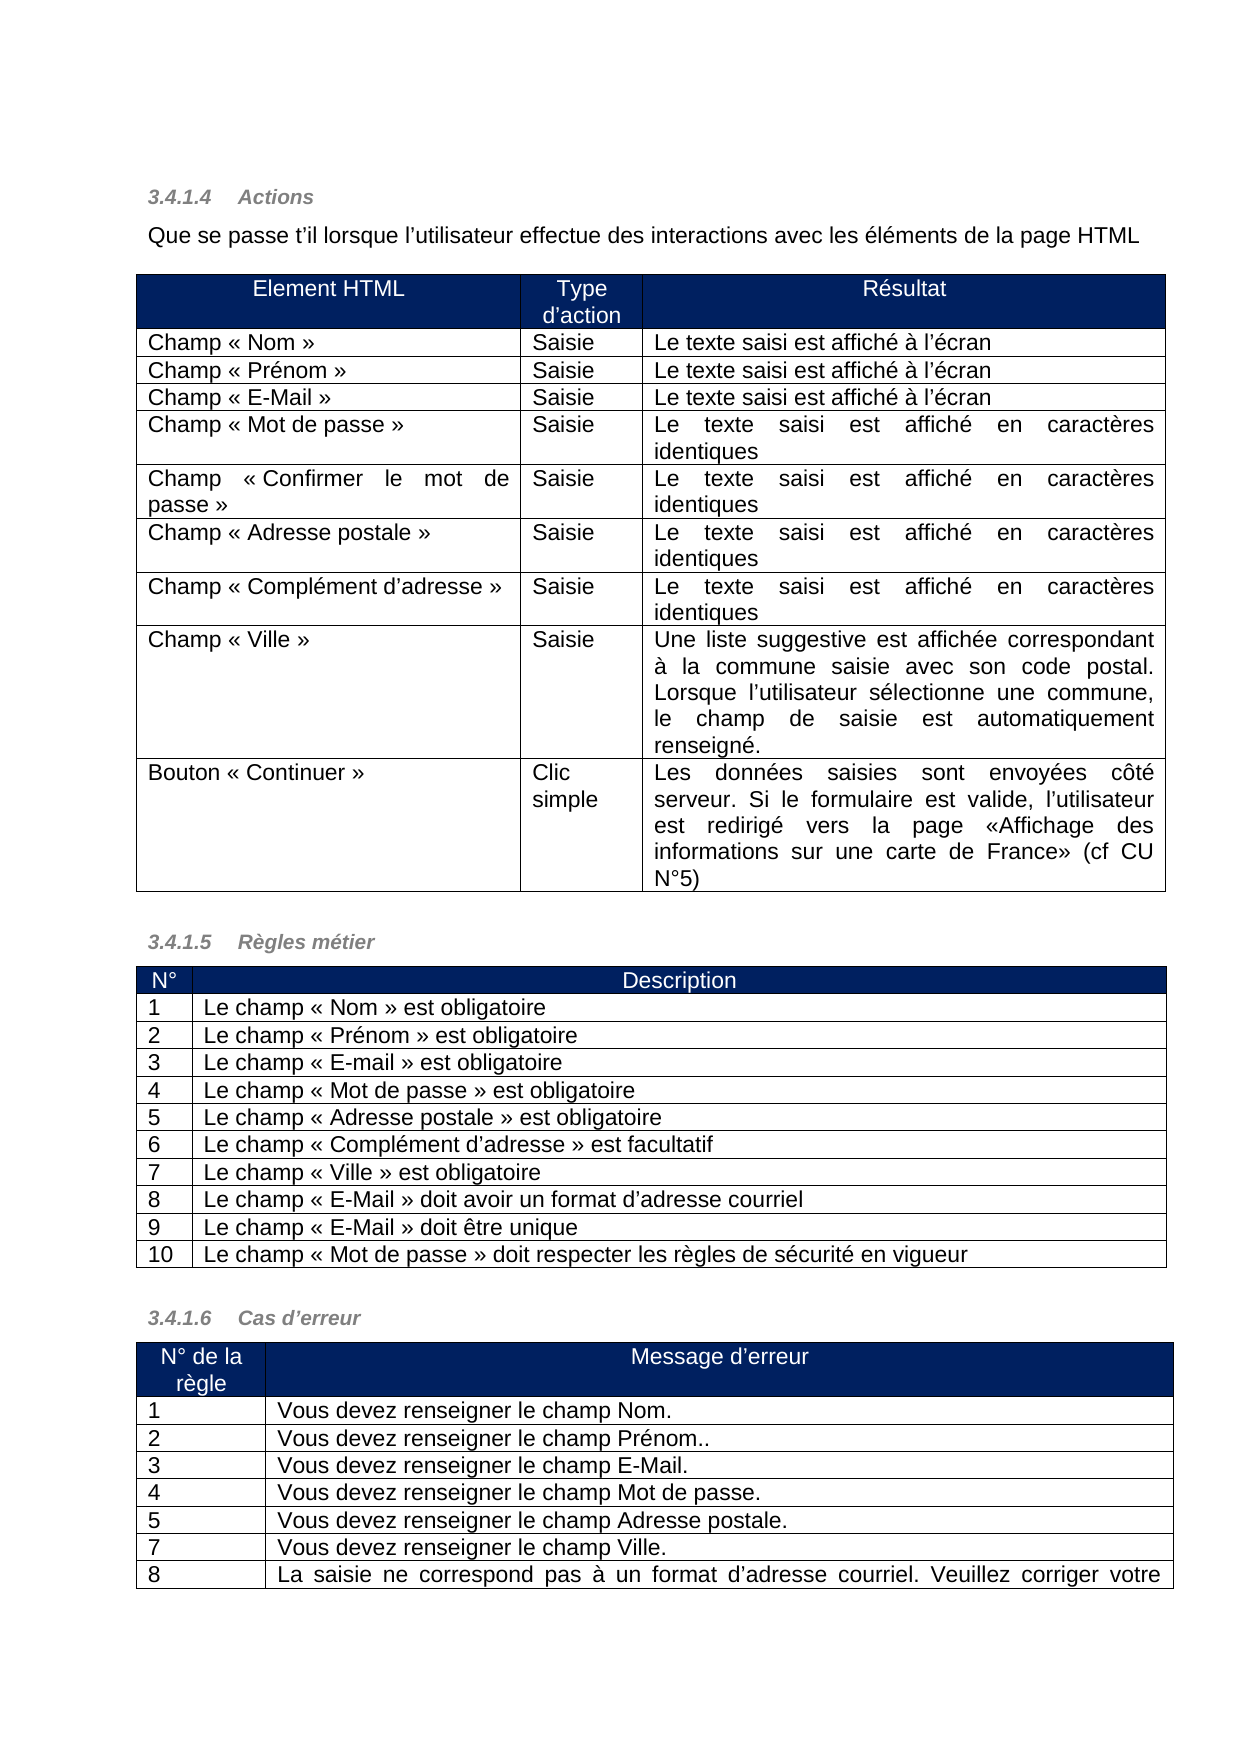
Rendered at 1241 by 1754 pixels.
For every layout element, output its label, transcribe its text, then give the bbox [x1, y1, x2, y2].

table_cell 10 [137, 1241, 192, 1267]
table_cell Le champ « Complément d’adresse » est facultatif [193, 1131, 1166, 1158]
table_header N° [137, 967, 192, 993]
table_header Element HTML [137, 275, 520, 328]
subtitle Actions [148, 185, 1162, 209]
table_header Résultat [643, 275, 1165, 328]
table_cell Bouton « Continuer » [137, 759, 520, 891]
table_cell 4 [137, 1077, 192, 1103]
table_cell Le champ « Ville » est obligatoire [193, 1159, 1166, 1185]
table_cell Champ « Adresse postale » [137, 519, 520, 572]
table_cell Le champ « Adresse postale » est obligatoire [193, 1104, 1166, 1130]
table_cell Le texte saisi est affiché à l’écran [643, 384, 1165, 410]
table_cell Le texte saisi est affiché à l’écran [643, 329, 1165, 356]
table_cell Le champ « Mot de passe » doit respecter les règles de sécurité en vigueur [193, 1241, 1166, 1267]
table_cell Champ « Ville » [137, 626, 520, 758]
table_cell 2 [137, 1425, 265, 1451]
table_cell 8 [137, 1561, 265, 1588]
table_cell 7 [137, 1159, 192, 1185]
table_cell Le texte saisi est affiché en caractères identiques [643, 573, 1165, 625]
table_cell Vous devez renseigner le champ Ville. [266, 1534, 1173, 1560]
table_cell Le texte saisi est affiché à l’écran [643, 357, 1165, 383]
table_cell Champ « Complément d’adresse » [137, 573, 520, 625]
table_cell Champ « Mot de passe » [137, 411, 520, 464]
table_header Message d’erreur [266, 1343, 1173, 1396]
table_cell Une liste suggestive est affichée correspondant à la commune saisie avec son code postal. Lorsque l’utilisateur sélectionne une commune, le champ de saisie est automatiquement renseigné. [643, 626, 1165, 758]
table_cell Le texte saisi est affiché en caractères identiques [643, 465, 1165, 518]
table_cell 5 [137, 1507, 265, 1533]
table_cell Champ « Confirmer le mot de passe » [137, 465, 520, 518]
table_cell Le champ « E-mail » est obligatoire [193, 1049, 1166, 1076]
table_cell Vous devez renseigner le champ Prénom.. [266, 1425, 1173, 1451]
table_cell Vous devez renseigner le champ Mot de passe. [266, 1479, 1173, 1506]
text Que se passe t’il lorsque l’utilisateur effectue des interactions avec les éléments de la page HTML [148, 222, 1162, 248]
table_cell 8 [137, 1186, 192, 1212]
table_cell Saisie [521, 465, 642, 518]
table_cell 7 [137, 1534, 265, 1560]
table_cell Saisie [521, 411, 642, 464]
table_cell Vous devez renseigner le champ Nom. [266, 1397, 1173, 1423]
table_cell Saisie [521, 519, 642, 572]
table_cell La saisie ne correspond pas à un format d’adresse courriel. Veuillez corriger votre [266, 1561, 1173, 1588]
table_cell Le champ « Prénom » est obligatoire [193, 1022, 1166, 1048]
table_cell Vous devez renseigner le champ E-Mail. [266, 1452, 1173, 1478]
table_cell Saisie [521, 384, 642, 410]
subtitle Règles métier [148, 929, 1162, 953]
table_cell Le champ « Mot de passe » est obligatoire [193, 1077, 1166, 1103]
table_cell Saisie [521, 329, 642, 356]
subtitle Cas d’erreur [148, 1306, 1162, 1330]
table_cell Vous devez renseigner le champ Adresse postale. [266, 1507, 1173, 1533]
table_cell 3 [137, 1452, 265, 1478]
table_cell 4 [137, 1479, 265, 1506]
table_header Type d’action [521, 275, 642, 328]
table_cell Le texte saisi est affiché en caractères identiques [643, 411, 1165, 464]
table_cell Le champ « E-Mail » doit avoir un format d’adresse courriel [193, 1186, 1166, 1212]
table_cell Saisie [521, 626, 642, 758]
table_cell Clic simple [521, 759, 642, 891]
table_cell Champ « Nom » [137, 329, 520, 356]
table_cell Le texte saisi est affiché en caractères identiques [643, 519, 1165, 572]
table_cell Les données saisies sont envoyées côté serveur. Si le formulaire est valide, l’utilisateur est redirigé vers la page «Affichage des informations sur une carte de France» (cf CU N°5) [643, 759, 1165, 891]
table_cell Saisie [521, 573, 642, 625]
table_cell 1 [137, 994, 192, 1021]
table_cell 5 [137, 1104, 192, 1130]
table_cell 3 [137, 1049, 192, 1076]
table_cell Le champ « Nom » est obligatoire [193, 994, 1166, 1021]
table_header Description [193, 967, 1166, 993]
table_cell Champ « Prénom » [137, 357, 520, 383]
table_header N° de la règle [137, 1343, 265, 1396]
table_cell 9 [137, 1214, 192, 1240]
table_cell Saisie [521, 357, 642, 383]
table_cell 1 [137, 1397, 265, 1423]
table_cell Champ « E-Mail » [137, 384, 520, 410]
table_cell 6 [137, 1131, 192, 1158]
table_cell Le champ « E-Mail » doit être unique [193, 1214, 1166, 1240]
table_cell 2 [137, 1022, 192, 1048]
